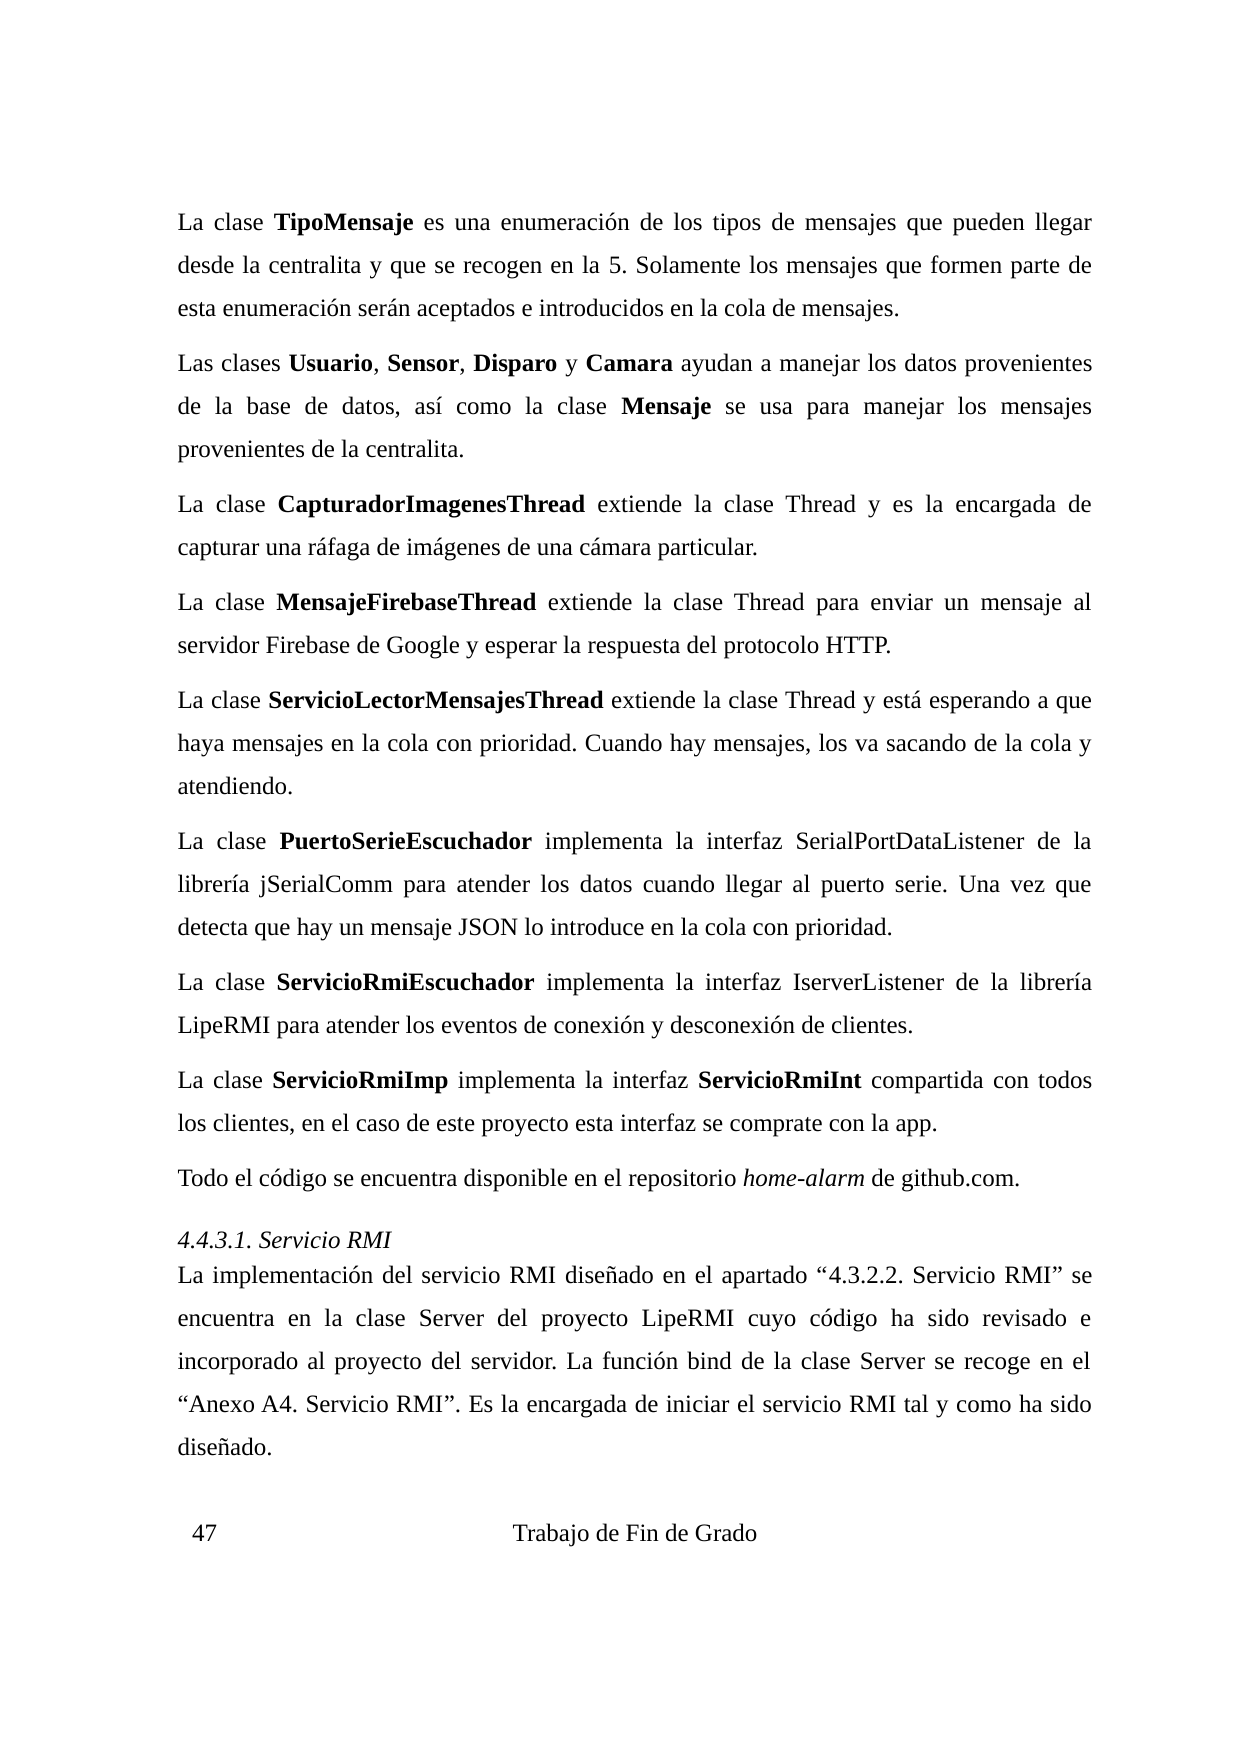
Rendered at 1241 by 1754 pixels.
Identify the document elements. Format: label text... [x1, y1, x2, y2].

text La clase CapturadorImagenesThread extiende la clase Thread y es la encargada de capturar una ráfaga de imágenes de una cámara particular. [177, 489, 1092, 561]
text La clase TipoMensaje es una enumeración de los tipos de mensajes que pueden llegar desde la centralita y que se recogen en la Tabla 5. Solamente los mensajes que formen parte de esta enumeración serán aceptados e introducidos en la cola de mensajes. [177, 207, 1092, 322]
text La implementación del servicio RMI diseñado en el apartado “4.3.2.2. Servicio RMI” se encuentra en la clase Server del proyecto LipeRMI cuyo código ha sido revisado e incorporado al proyecto del servidor. La función bind de la clase Server se recoge en el “Anexo A4. Servicio RMI”. Es la encargada de iniciar el servicio RMI tal y como ha sido diseñado. [177, 1260, 1092, 1461]
text Las clases Usuario, Sensor, Disparo y Camara ayudan a manejar los datos provenientes de la base de datos, así como la clase Mensaje se usa para manejar los mensajes provenientes de la centralita. [177, 348, 1092, 463]
text La clase ServicioLectorMensajesThread extiende la clase Thread y está esperando a que haya mensajes en la cola con prioridad. Cuando hay mensajes, los va sacando de la cola y atendiendo. [177, 685, 1092, 800]
text La clase ServicioRmiImp implementa la interfaz ServicioRmiInt compartida con todos los clientes, en el caso de este proyecto esta interfaz se comprate con la app. [177, 1065, 1092, 1137]
text La clase MensajeFirebaseThread extiende la clase Thread para enviar un mensaje al servidor Firebase de Google y esperar la respuesta del protocolo HTTP. [177, 587, 1092, 659]
text La clase PuertoSerieEscuchador implementa la interfaz SerialPortDataListener de la librería jSerialComm para atender los datos cuando llegar al puerto serie. Una vez que detecta que hay un mensaje JSON lo introduce en la cola con prioridad. [177, 826, 1092, 941]
text La clase ServicioRmiEscuchador implementa la interfaz IserverListener de la librería LipeRMI para atender los eventos de conexión y desconexión de clientes. [177, 967, 1092, 1039]
subtitle 4.4.3.1. Servicio RMI [177, 1225, 1092, 1253]
text Todo el código se encuentra disponible en el repositorio home-alarm de github.com. [177, 1163, 1092, 1192]
